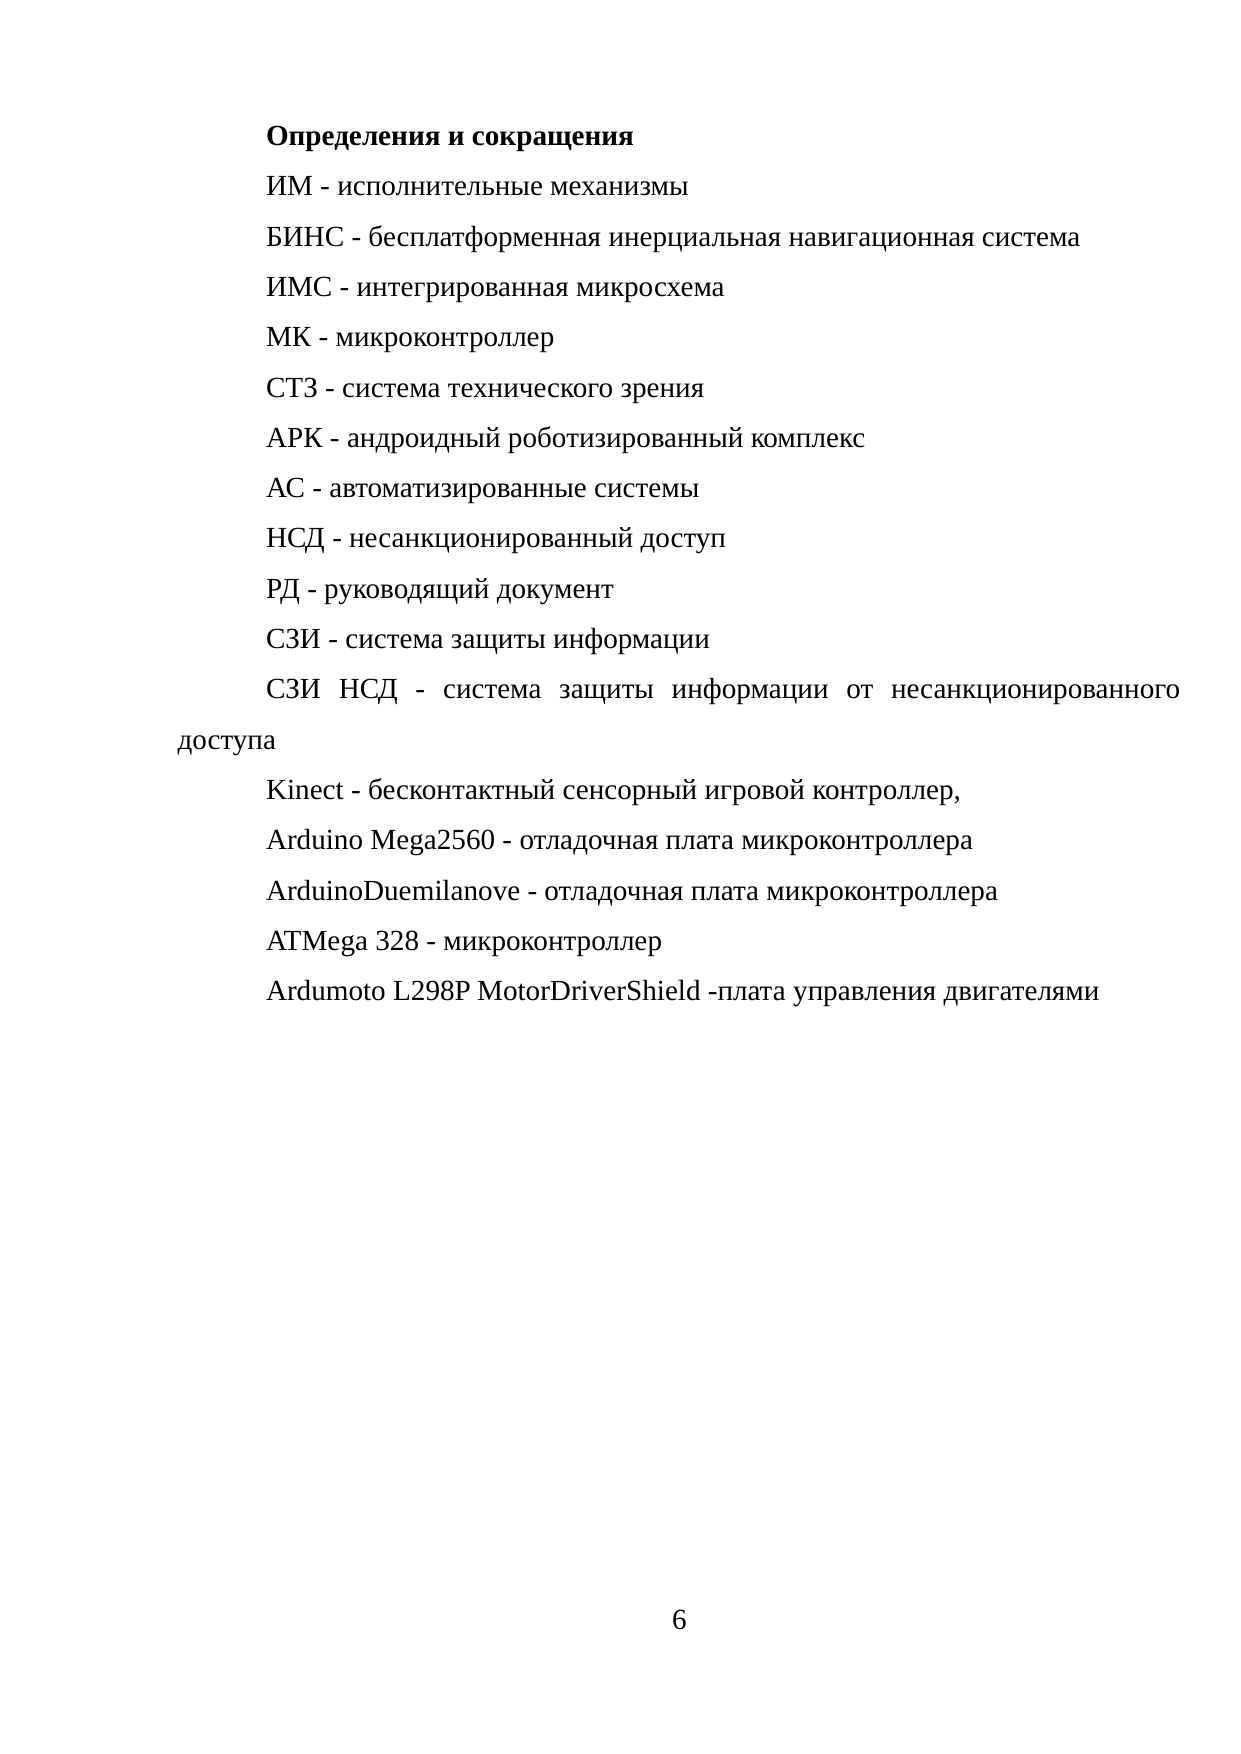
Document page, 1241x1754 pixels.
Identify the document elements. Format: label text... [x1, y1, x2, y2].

text ATMega 328 - микроконтроллер [177, 923, 1181, 957]
subtitle Определения и сокращения [177, 118, 1181, 152]
text ArduinoDuemilanove - отладочная плата микроконтроллера [177, 873, 1181, 906]
text Arduino Mega2560 - отладочная плата микроконтроллера [177, 822, 1181, 856]
text БИНС - бесплатформенная инерциальная навигационная система [177, 219, 1181, 252]
text СЗИ - система защиты информации [177, 621, 1181, 655]
text Kinect - бесконтактный сенсорный игровой контроллер, [177, 772, 1181, 806]
text ИМС - интегрированная микросхема [177, 269, 1181, 303]
text СТЗ - система технического зрения [177, 370, 1181, 403]
text РД - руководящий документ [177, 571, 1181, 604]
text АРК - андроидный роботизированный комплекс [177, 420, 1181, 453]
text МК - микроконтроллер [177, 319, 1181, 353]
text Ardumoto L298P MotorDriverShield -плата управления двигателями [177, 973, 1181, 1007]
text СЗИ НСД - система защиты информации от несанкционированного доступа [177, 672, 1181, 755]
text АС - автоматизированные системы [177, 470, 1181, 504]
text НСД - несанкционированный доступ [177, 521, 1181, 554]
text ИМ - исполнительные механизмы [177, 168, 1181, 202]
